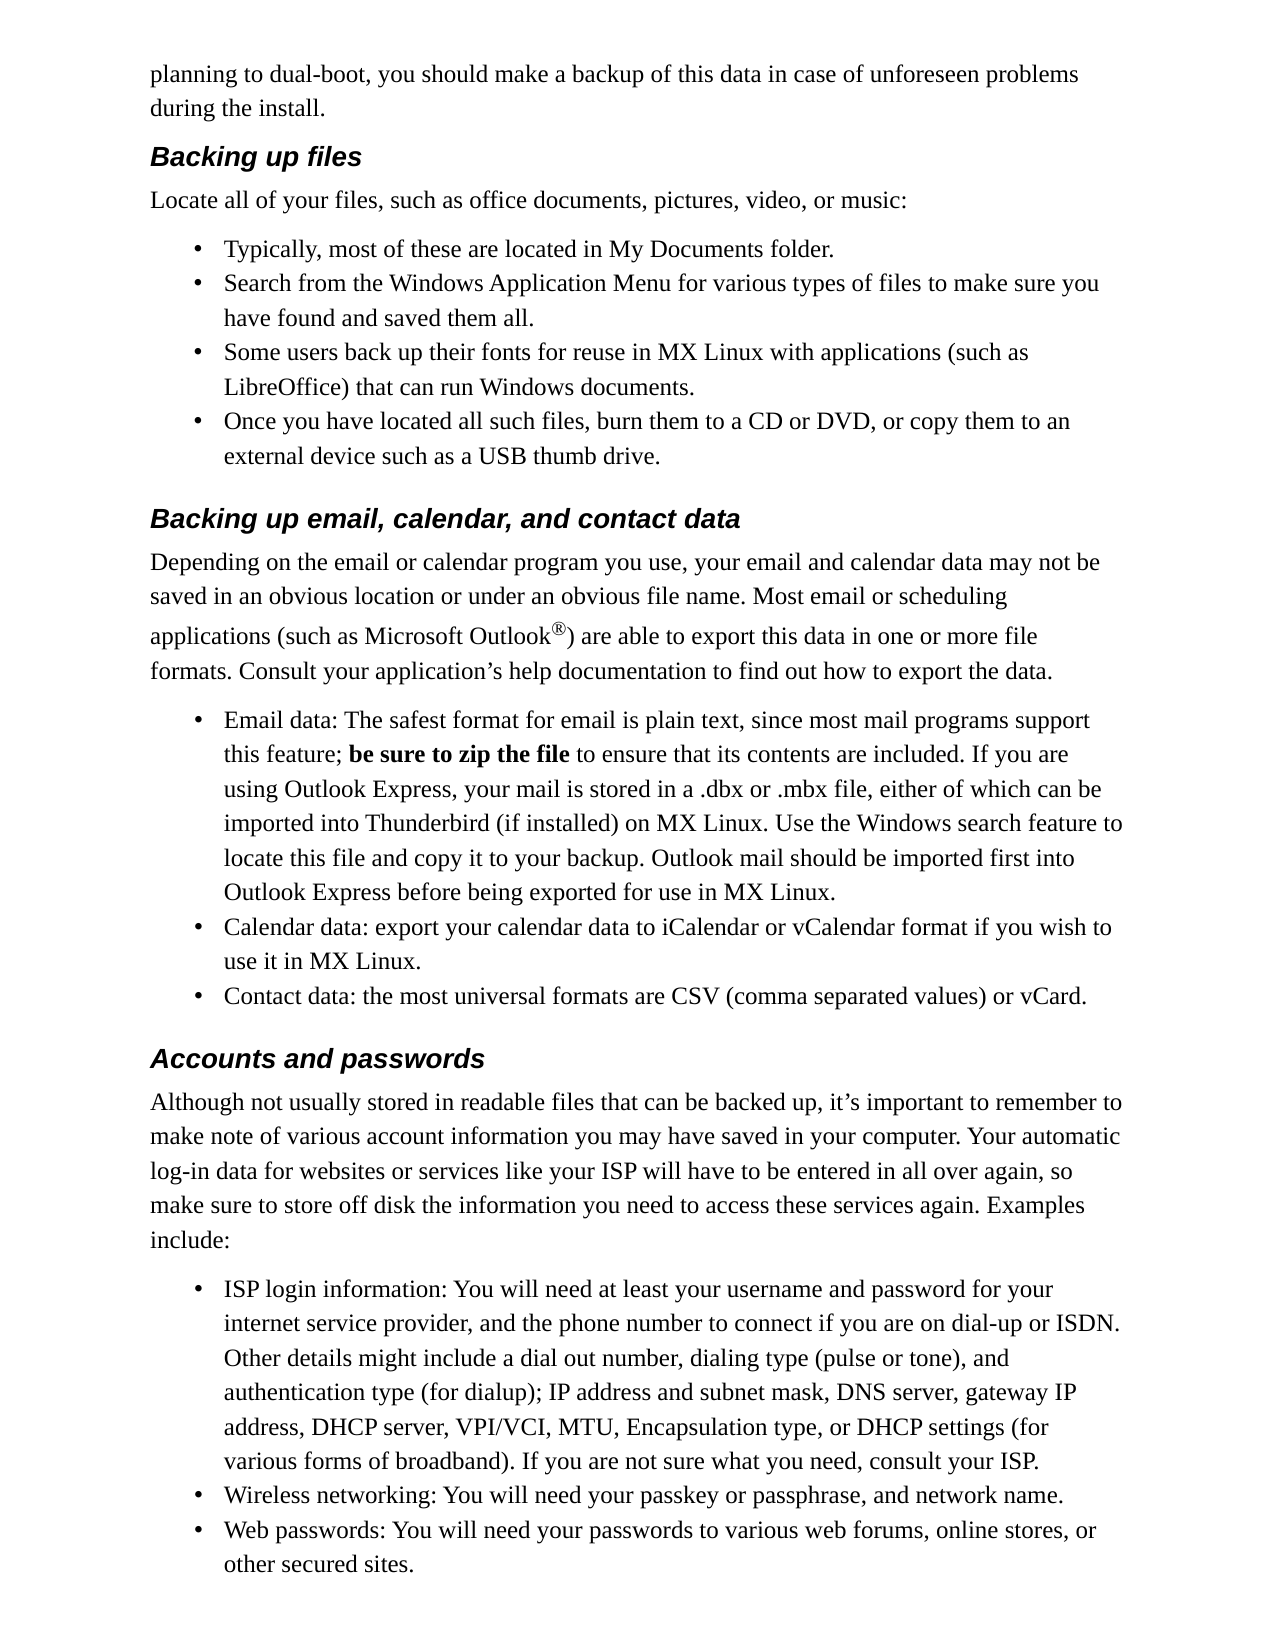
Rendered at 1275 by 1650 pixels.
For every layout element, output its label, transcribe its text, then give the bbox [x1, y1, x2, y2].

subtitle Accounts and passwords [150, 1042, 1125, 1074]
list ISP login information: You will need at least your username and password for your internet service provider, and the phone number to connect if you are on dial-up or ISDN. Other details might include a dial out number, dialing type (pulse or tone), and authentication type (for dialup); IP address and subnet mask, DNS server, gateway IP address, DHCP server, VPI/VCI, MTU, Encapsulation type, or DHCP settings (for various forms of broadband). If you are not sure what you need, consult your ISP. [194, 1274, 1125, 1475]
list Calendar data: export your calendar data to iCalendar or vCalendar format if you wish to use it in MX Linux. [194, 912, 1125, 975]
text Although not usually stored in readable files that can be backed up, it’s important to remember to make note of various account information you may have saved in your computer. Your automatic log-in data for websites or services like your ISP will have to be entered in all over again, so make sure to store off disk the information you need to access these services again. Examples include: [150, 1087, 1125, 1253]
text Depending on the email or calendar program you use, your email and calendar data may not be saved in an obvious location or under an obvious file name. Most email or scheduling applications (such as Microsoft Outlook®) are able to export this data in one or more file formats. Consult your application’s help documentation to find out how to export the data. [150, 547, 1125, 685]
subtitle Backing up email, calendar, and contact data [150, 502, 1125, 534]
list Search from the Windows Application Menu for various types of files to make sure you have found and saved them all. [193, 268, 1125, 332]
list Wireless networking: You will need your passkey or passphrase, and network name. [194, 1481, 1125, 1509]
list Some users back up their fonts for reuse in MX Linux with applications (such as LibreOffice) that can run Windows documents. [193, 337, 1125, 401]
list Web passwords: You will need your passwords to various web forums, online stores, or other secured sites. [194, 1515, 1125, 1578]
text planning to dual-boot, you should make a backup of this data in case of unforeseen problems during the install. [150, 59, 1125, 122]
list Contact data: the most universal formats are CSV (comma separated values) or vCard. [194, 981, 1125, 1009]
text Locate all of your files, such as office documents, pictures, video, or music: [150, 185, 1125, 214]
list Typically, most of these are located in My Documents folder. [193, 234, 1125, 263]
list Email data: The safest format for email is plain text, since most mail programs support this feature; be sure to zip the file to ensure that its contents are included. If you are using Outlook Express, your mail is stored in a .dbx or .mbx file, either of which can be imported into Thunderbird (if installed) on MX Linux. Use the Windows search feature to locate this file and copy it to your backup. Outlook mail should be imported first into Outlook Express before being exported for use in MX Linux. [194, 705, 1125, 906]
list Once you have located all such files, burn them to a CD or DVD, or copy them to an external device such as a USB thumb drive. [193, 406, 1125, 469]
subtitle Backing up files [150, 141, 1125, 172]
